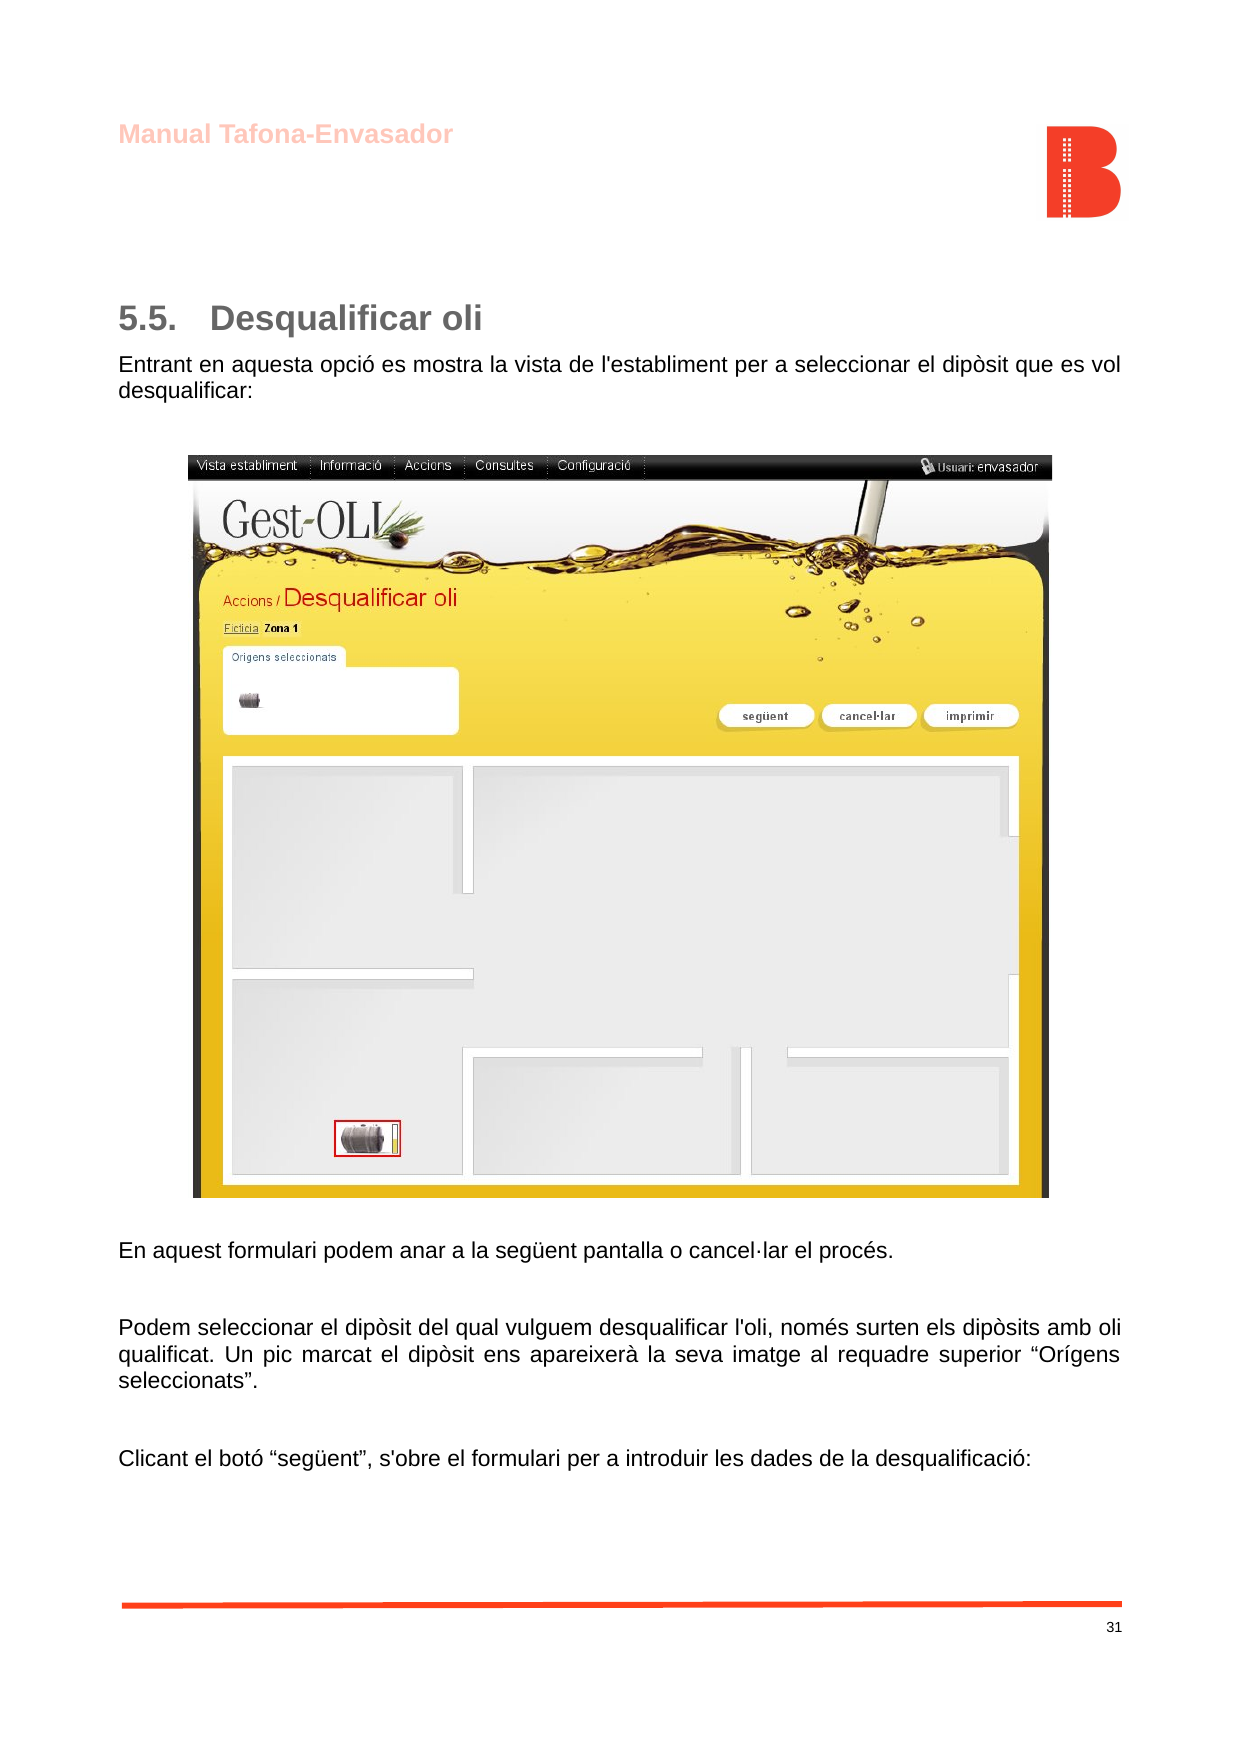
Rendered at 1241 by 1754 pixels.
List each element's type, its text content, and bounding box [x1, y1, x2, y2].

text Clicant el botó “següent”, s'obre el formulari per a introduir les dades de la desqualificació: [118, 1445, 1122, 1471]
picture [188, 455, 1053, 1198]
picture [1036, 124, 1130, 221]
subtitle Desqualificar oli [118, 298, 1122, 338]
text En aquest formulari podem anar a la següent pantalla o cancel·lar el procés. [118, 1237, 1122, 1263]
text Entrant en aquesta opció es mostra la vista de l'establiment per a seleccionar el dipòsit que es vol desqualificar: [118, 351, 1122, 403]
text Podem seleccionar el dipòsit del qual vulguem desqualificar l'oli, només surten els dipòsits amb oli qualificat. Un pic marcat el dipòsit ens apareixerà la seva imatge al requadre superior “Orígens seleccionats”. [118, 1314, 1122, 1393]
